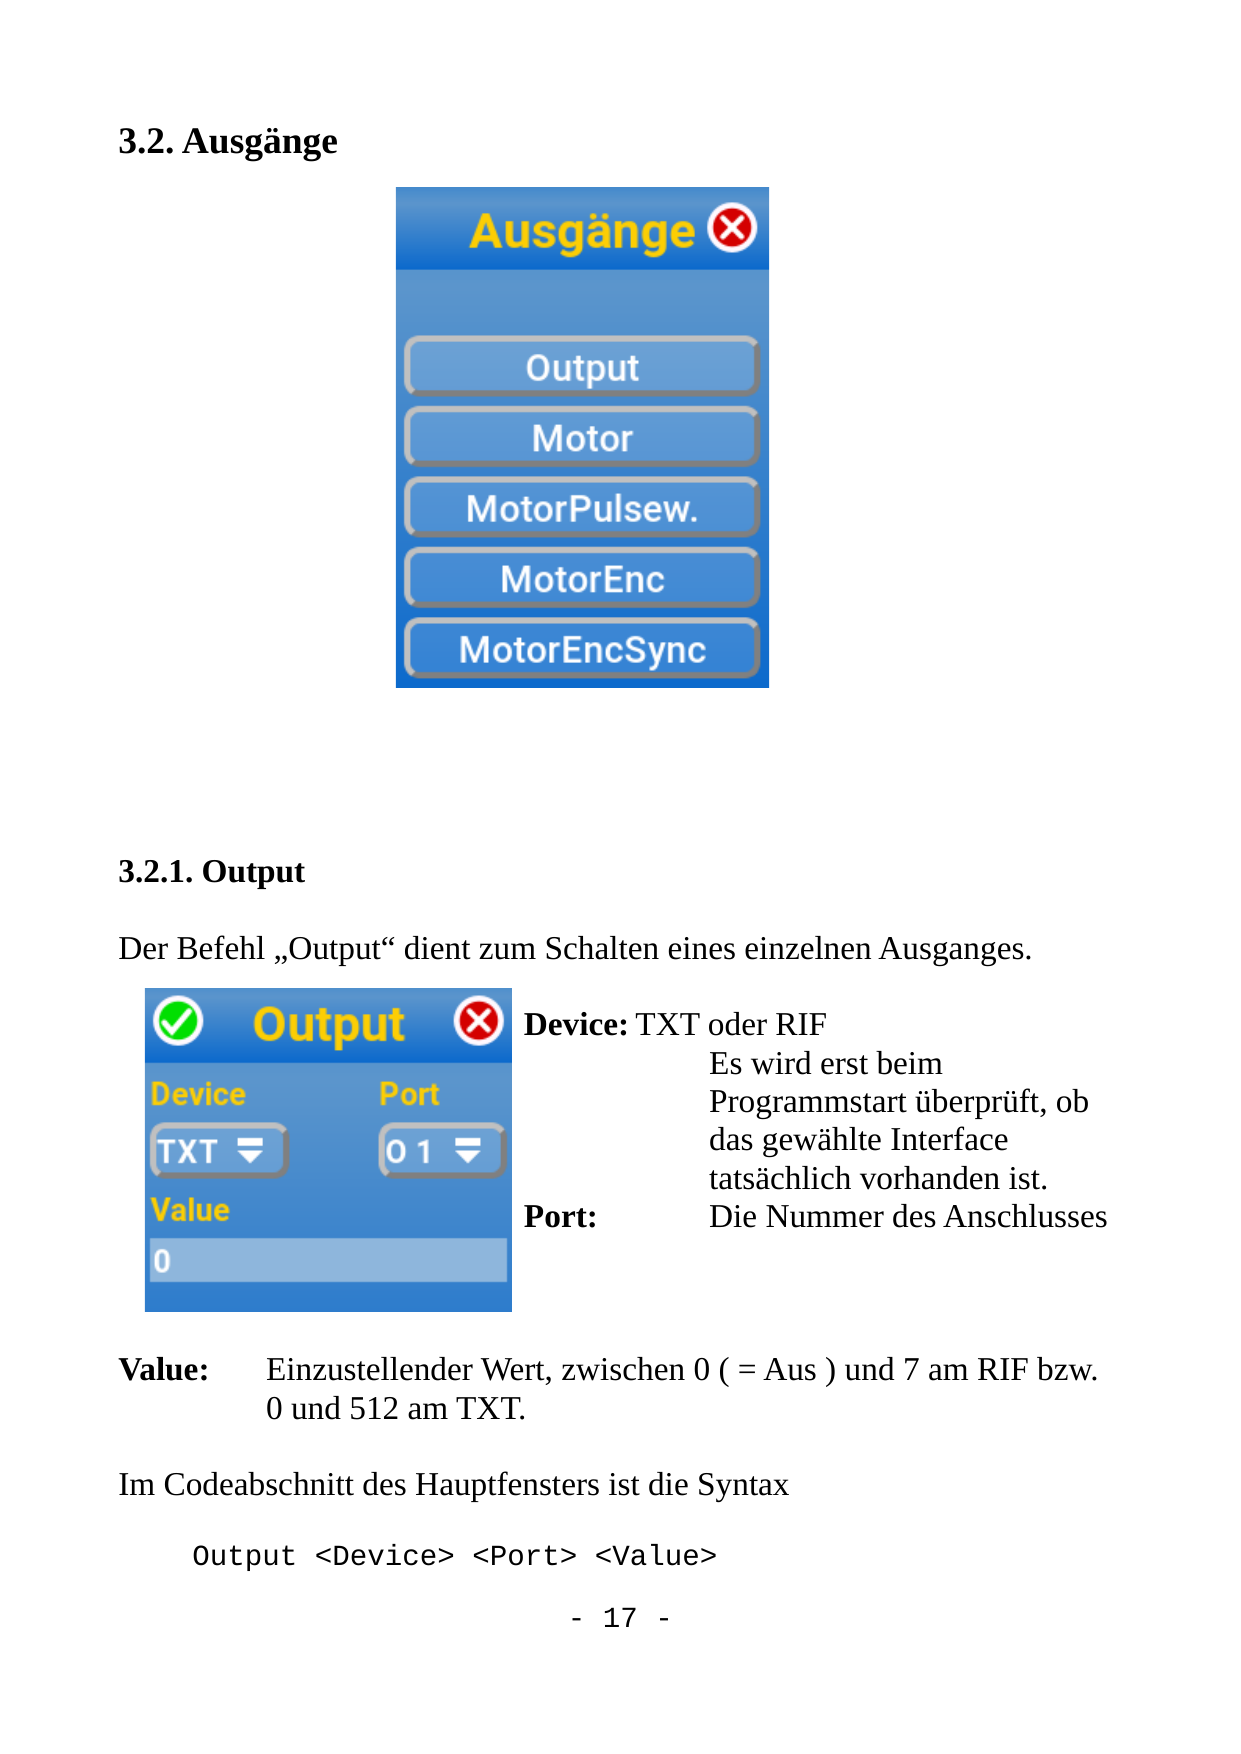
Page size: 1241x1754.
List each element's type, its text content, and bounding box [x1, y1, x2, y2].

text Port: Die Nummer des Anschlusses [512, 1196, 1122, 1234]
text 3.2.1. Output [118, 851, 1122, 889]
text Im Codeabschnitt des Hauptfensters ist die Syntax [118, 1464, 1122, 1503]
text Device: TXT oder RIF [512, 1004, 1122, 1043]
text 3.2. Ausgänge [118, 118, 1122, 161]
text [118, 1196, 144, 1234]
picture [144, 988, 512, 1312]
text Der Befehl „Output“ dient zum Schalten eines einzelnen Ausganges. [118, 928, 1122, 966]
text Value: Einzustellender Wert, zwischen 0 ( = Aus ) und 7 am RIF bzw. 0 und 512 am TXT. [118, 1349, 1122, 1426]
picture [395, 187, 770, 688]
text [118, 1004, 144, 1043]
text Output <Device> <Port> <Value> [118, 1541, 1122, 1574]
text Es wird erst beim Programmstart überprüft, ob das gewählte Interface tatsächlich vorhanden ist. [512, 1043, 1122, 1196]
text [118, 1043, 144, 1196]
